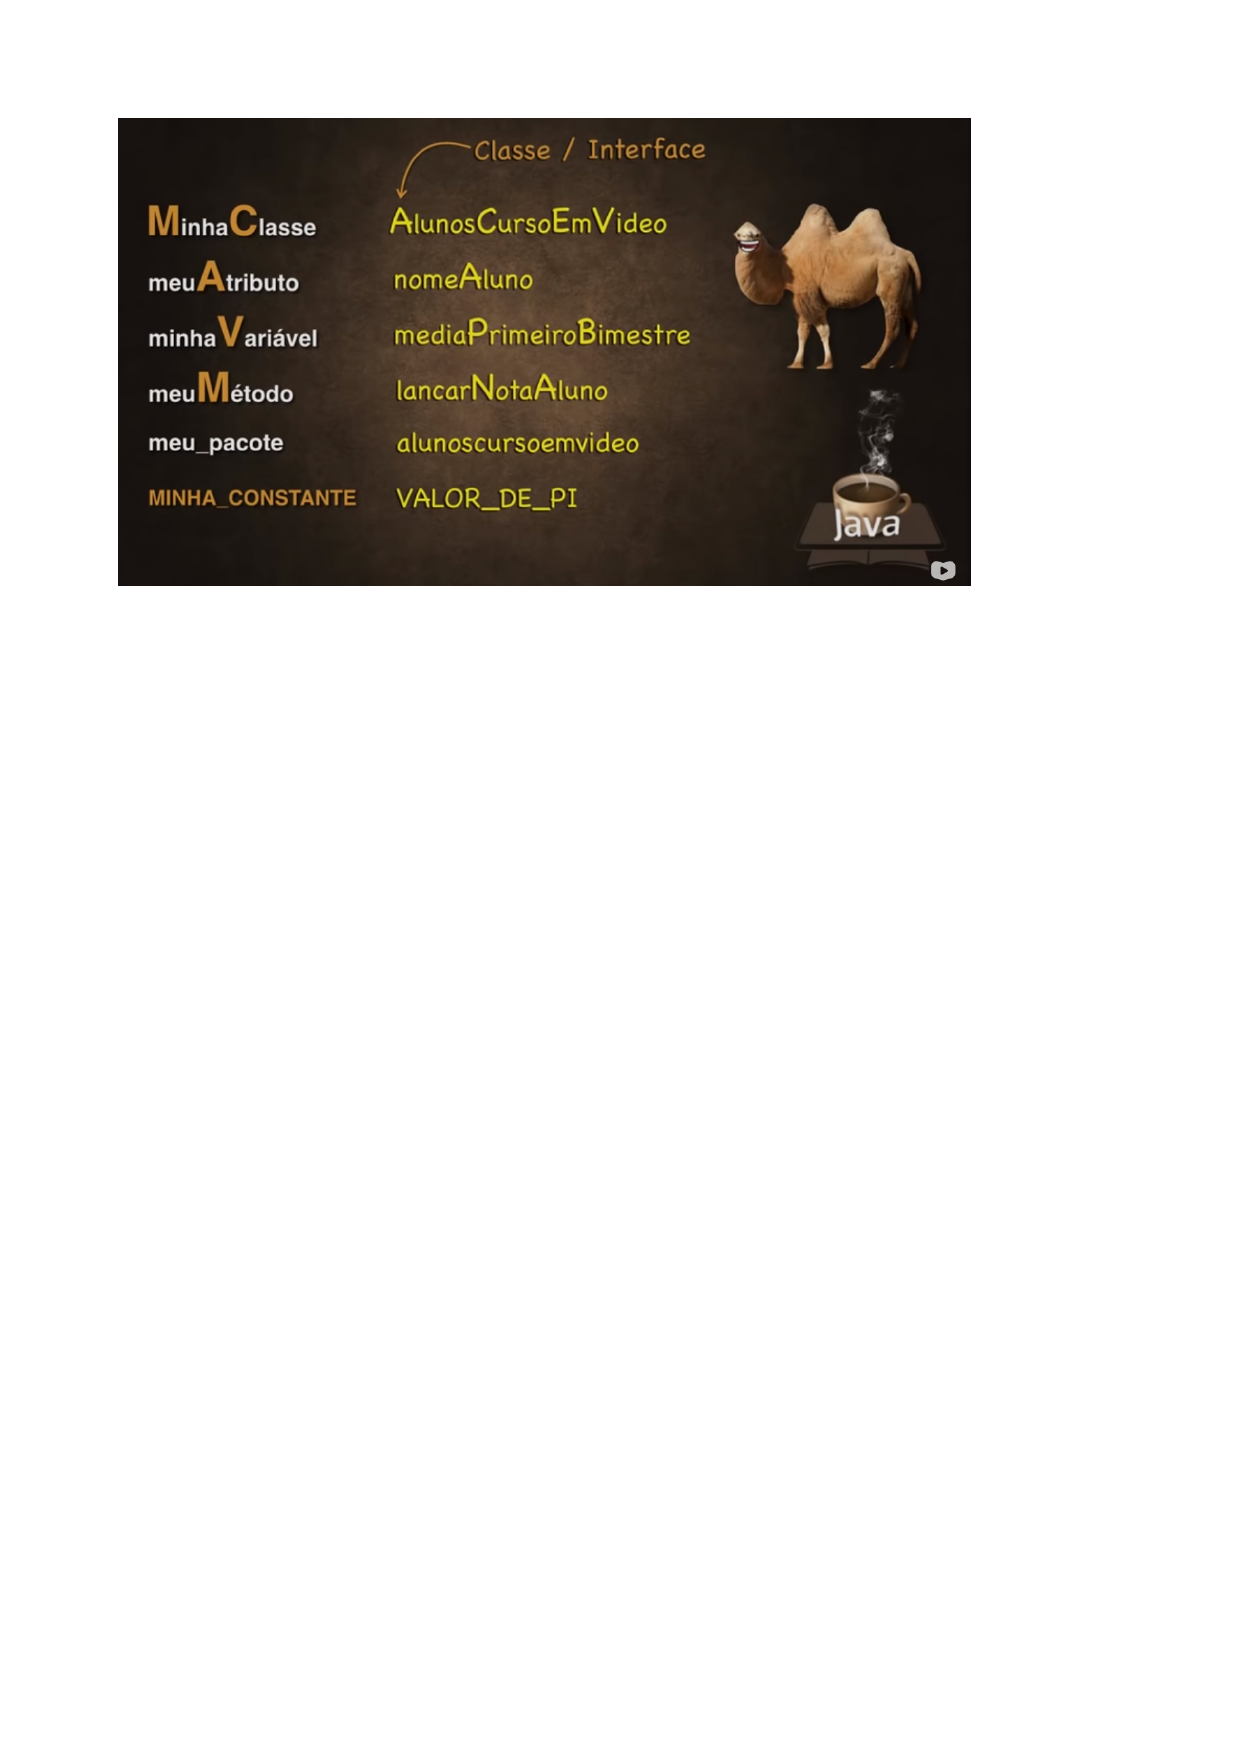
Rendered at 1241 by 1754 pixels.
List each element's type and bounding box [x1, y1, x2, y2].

picture [118, 118, 971, 586]
